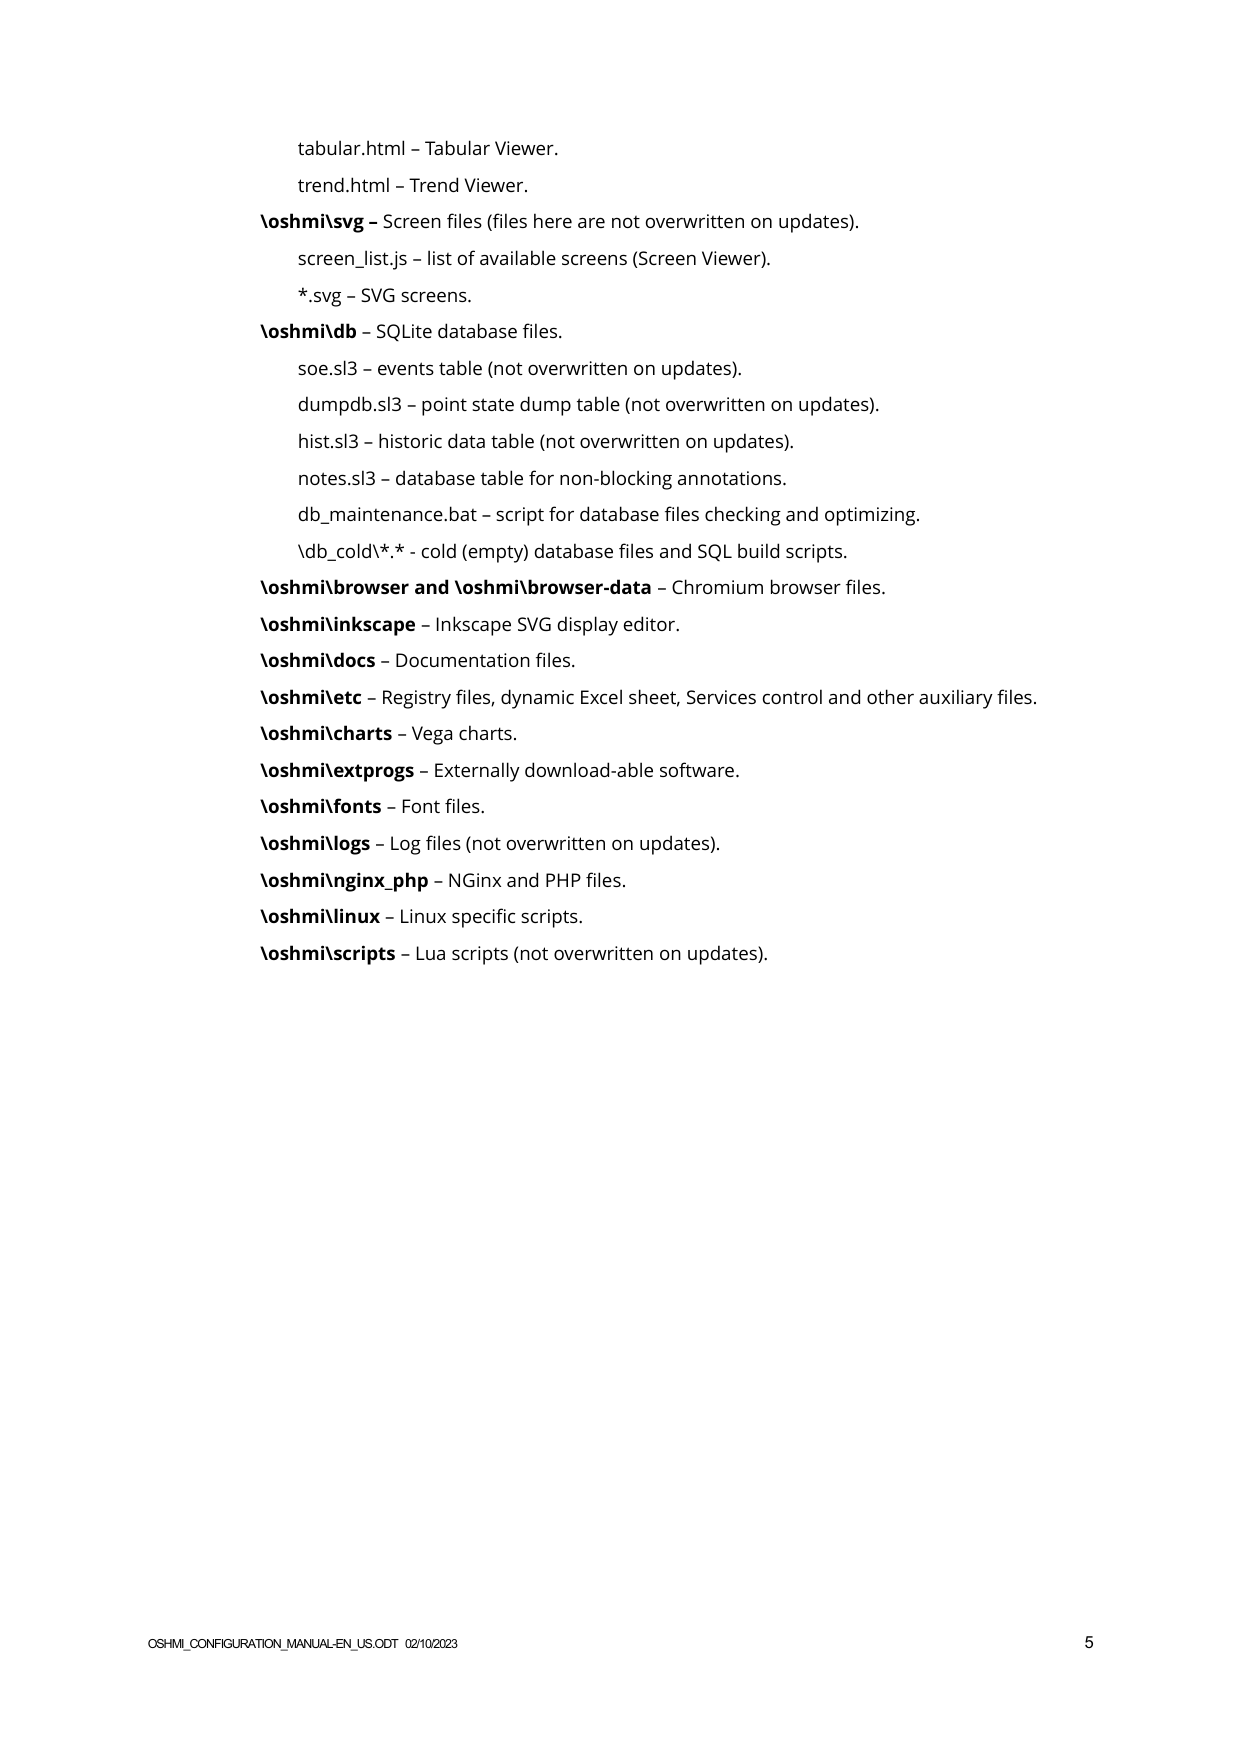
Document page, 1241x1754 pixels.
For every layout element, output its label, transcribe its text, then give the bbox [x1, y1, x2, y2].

text screen_list.js – list of available screens (Screen Viewer). [148, 246, 1093, 271]
text \oshmi\charts – Vega charts. [260, 721, 1093, 746]
text \oshmi\nginx_php – NGinx and PHP files. [260, 867, 1093, 893]
text \oshmi\docs – Documentation files. [260, 648, 1093, 673]
text \oshmi\logs – Log files (not overwritten on updates). [260, 831, 1093, 856]
text notes.sl3 – database table for non-blocking annotations. [148, 465, 1093, 490]
text tabular.html – Tabular Viewer. [260, 136, 1093, 161]
text \db_cold\*.* - cold (empty) database files and SQL build scripts. [260, 538, 1093, 563]
text \oshmi\extprogs – Externally download-able software. [260, 757, 1093, 783]
text \oshmi\db – SQLite database files. [260, 319, 1093, 344]
text *.svg – SVG screens. [148, 282, 1093, 308]
text trend.html – Trend Viewer. [260, 172, 1093, 198]
text hist.sl3 – historic data table (not overwritten on updates). [260, 428, 1093, 454]
text \oshmi\browser and \oshmi\browser-data – Chromium browser files. [260, 574, 1093, 600]
text \oshmi\scripts – Lua scripts (not overwritten on updates). [260, 940, 1093, 966]
text \oshmi\fonts – Font files. [260, 794, 1093, 819]
text dumpdb.sl3 – point state dump table (not overwritten on updates). [260, 392, 1093, 417]
text \oshmi\inkscape – Inkscape SVG display editor. [260, 611, 1093, 637]
text soe.sl3 – events table (not overwritten on updates). [260, 355, 1093, 381]
text \oshmi\etc – Registry files, dynamic Excel sheet, Services control and other auxiliary files. [260, 684, 1093, 710]
text \oshmi\linux – Linux specific scripts. [260, 904, 1093, 929]
text db_maintenance.bat – script for database files checking and optimizing. [148, 501, 1093, 527]
text \oshmi\svg – Screen files (files here are not overwritten on updates). [148, 209, 1093, 234]
